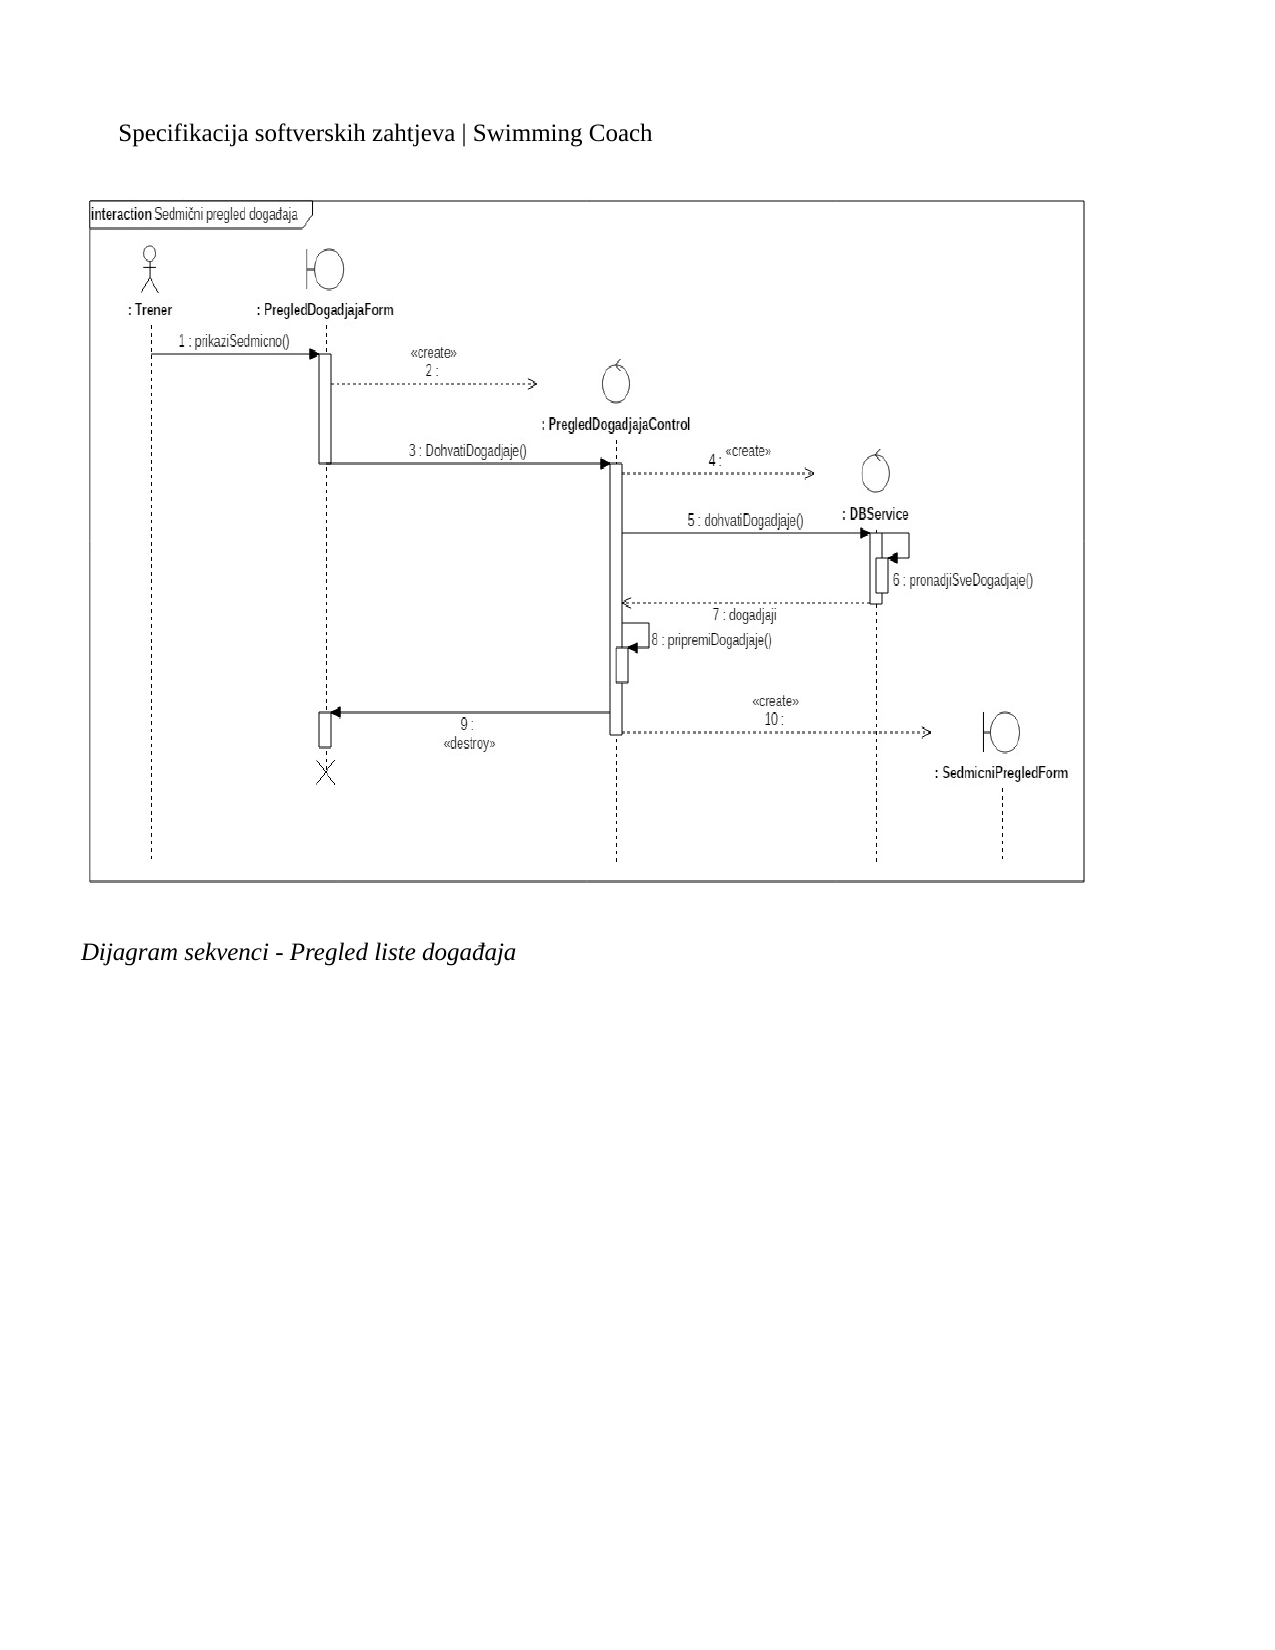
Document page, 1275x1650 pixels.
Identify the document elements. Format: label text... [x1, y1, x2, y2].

picture [80, 189, 1120, 932]
text Dijagram sekvenci - Pregled liste događaja [81, 189, 1194, 966]
